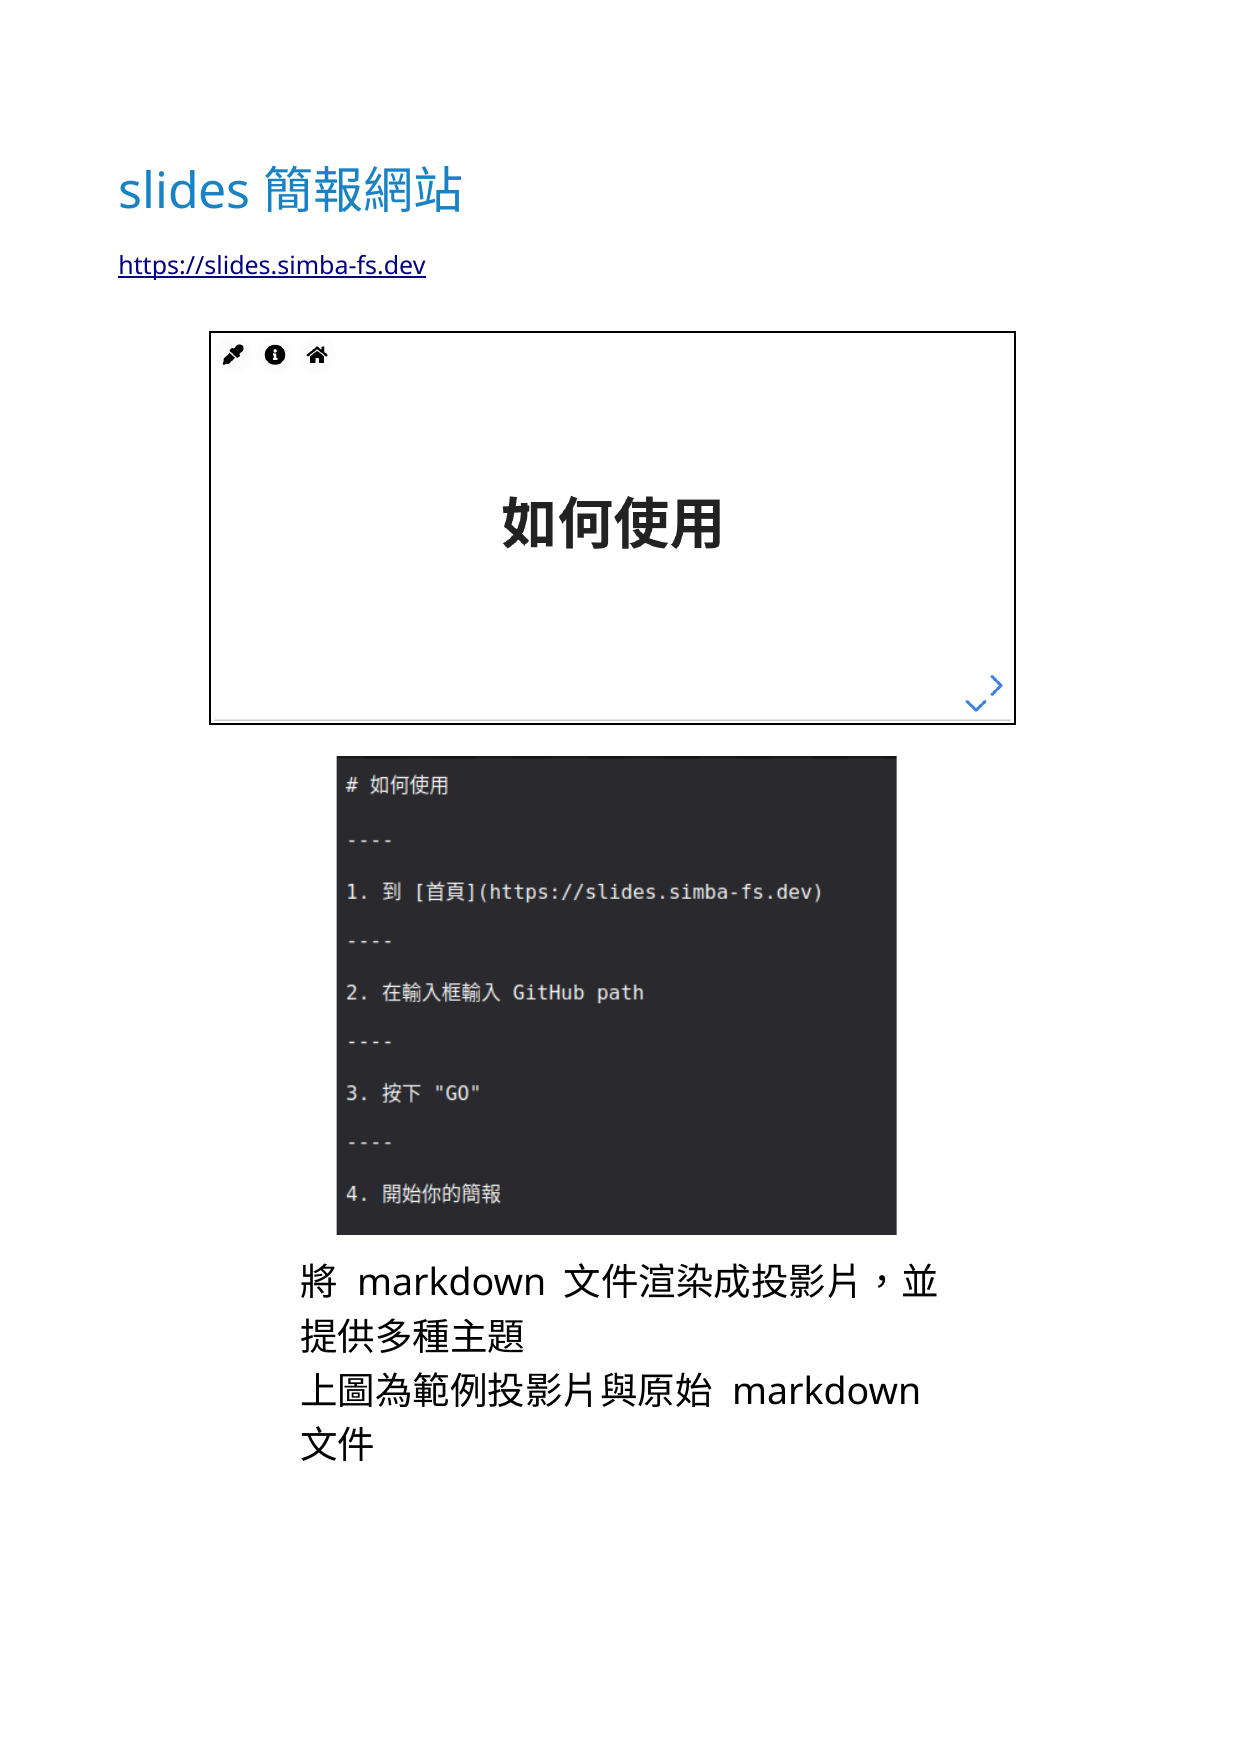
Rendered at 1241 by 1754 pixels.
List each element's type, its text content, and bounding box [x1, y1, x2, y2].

subtitle slides 簡報網站 [118, 151, 1122, 223]
picture [214, 336, 1012, 721]
text https://slides.simba-fs.dev [118, 247, 1122, 282]
